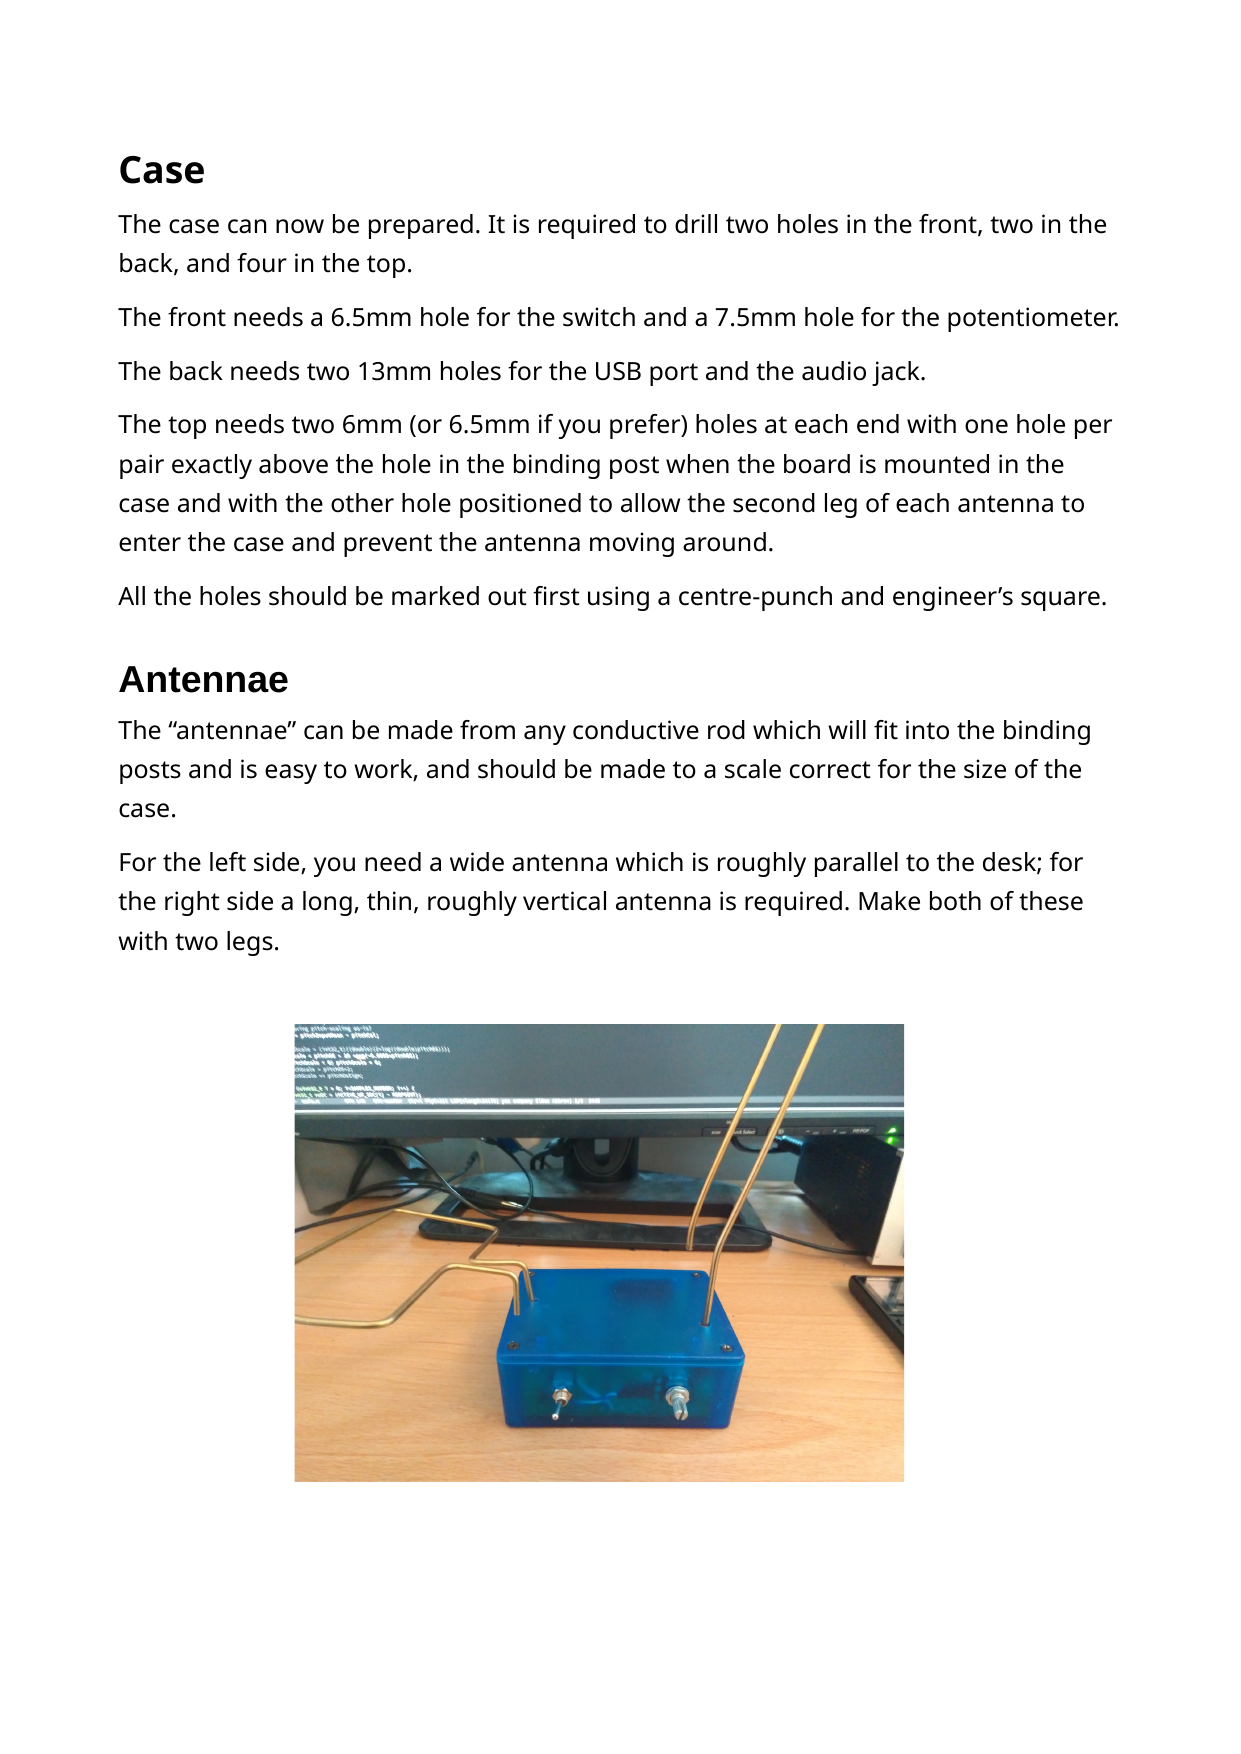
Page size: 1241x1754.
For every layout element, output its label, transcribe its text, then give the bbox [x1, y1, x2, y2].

text For the left side, you need a wide antenna which is roughly parallel to the desk; for the right side a long, thin, roughly vertical antenna is required. Make both of these with two legs. [118, 845, 1122, 957]
picture [294, 1024, 905, 1482]
text The “antennae” can be made from any conductive rod which will fit into the binding posts and is easy to work, and should be made to a scale correct for the size of the case. [118, 713, 1122, 825]
text The case can now be prepared. It is required to drill two holes in the front, two in the back, and four in the top. [118, 207, 1122, 280]
subtitle Antennae [118, 657, 1122, 700]
subtitle Case [118, 143, 1122, 194]
text All the holes should be marked out first using a centre-punch and engineer’s square. [118, 578, 1122, 612]
text The front needs a 6.5mm hole for the switch and a 7.5mm hole for the potentiometer. [118, 299, 1122, 334]
text The back needs two 13mm holes for the USB port and the audio jack. [118, 353, 1122, 387]
text The top needs two 6mm (or 6.5mm if you prefer) holes at each end with one hole per pair exactly above the hole in the binding post when the board is mounted in the case and with the other hole positioned to allow the second leg of each antenna to enter the case and prevent the antenna moving around. [118, 407, 1122, 559]
